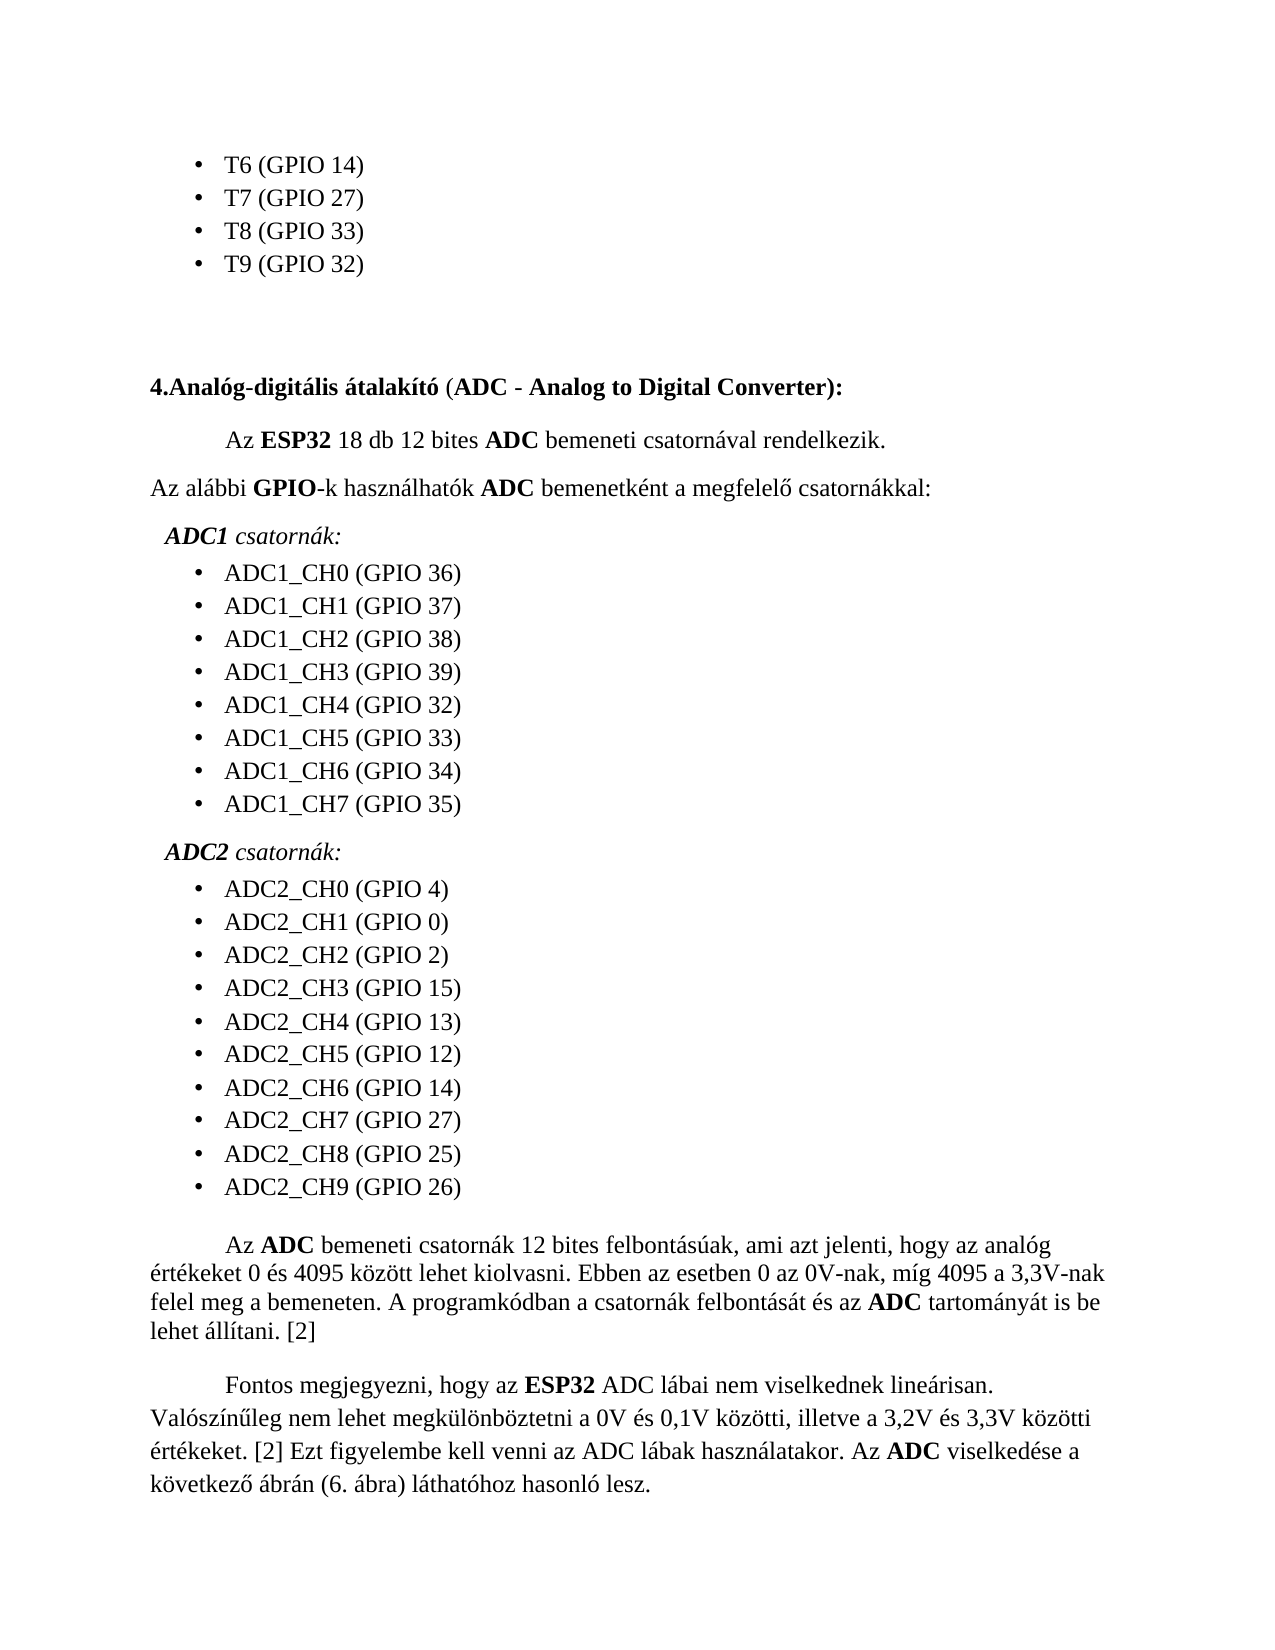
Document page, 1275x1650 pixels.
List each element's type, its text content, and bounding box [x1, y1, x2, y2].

list T9 (GPIO 32) [194, 249, 1125, 278]
list ADC1_CH3 (GPIO 39) [194, 657, 1125, 686]
list ADC2_CH7 (GPIO 27) [194, 1106, 1125, 1134]
list ADC2_CH3 (GPIO 15) [194, 973, 1125, 1002]
text Az alábbi GPIO-k használhatók ADC bemenetként a megfelelő csatornákkal: [150, 473, 1125, 502]
list T7 (GPIO 27) [194, 183, 1125, 212]
list ADC1_CH7 (GPIO 35) [194, 789, 1125, 818]
list ADC1_CH0 (GPIO 36) [194, 558, 1125, 587]
text Fontos megjegyezni, hogy az ESP32 ADC lábai nem viselkednek lineárisan. Valószínűleg nem lehet megkülönböztetni a 0V és 0,1V közötti, illetve a 3,2V és 3,3V közötti értékeket. [2] Ezt figyelembe kell venni az ADC lábak használatakor. Az ADC viselkedése a következő ábrán (6. ábra) láthatóhoz hasonló lesz. [150, 1370, 1125, 1497]
text Az ESP32 18 db 12 bites ADC bemeneti csatornával rendelkezik. [150, 426, 1125, 454]
list ADC2_CH0 (GPIO 4) [194, 874, 1125, 903]
list ADC2_CH9 (GPIO 26) [194, 1172, 1125, 1200]
list ADC2_CH8 (GPIO 25) [194, 1139, 1125, 1167]
subtitle ADC2 csatornák: [150, 837, 1125, 866]
list ADC1_CH4 (GPIO 32) [194, 690, 1125, 719]
list ADC2_CH5 (GPIO 12) [194, 1039, 1125, 1068]
list T8 (GPIO 33) [194, 216, 1125, 245]
subtitle 4.Analóg-digitális átalakító (ADC - Analog to Digital Converter): [150, 372, 1125, 401]
list ADC1_CH1 (GPIO 37) [194, 591, 1125, 620]
list ADC2_CH1 (GPIO 0) [194, 907, 1125, 936]
list ADC1_CH5 (GPIO 33) [194, 723, 1125, 752]
list ADC2_CH2 (GPIO 2) [194, 941, 1125, 969]
list T6 (GPIO 14) [194, 150, 1125, 179]
text Az ADC bemeneti csatornák 12 bites felbontásúak, ami azt jelenti, hogy az analóg értékeket 0 és 4095 között lehet kiolvasni. Ebben az esetben 0 az 0V-nak, míg 4095 a 3,3V-nak felel meg a bemeneten. A programkódban a csatornák felbontását és az ADC tartományát is be lehet állítani. [2] [150, 1230, 1125, 1345]
list ADC1_CH6 (GPIO 34) [194, 756, 1125, 785]
list ADC1_CH2 (GPIO 38) [194, 624, 1125, 653]
list ADC2_CH4 (GPIO 13) [194, 1007, 1125, 1035]
list ADC2_CH6 (GPIO 14) [194, 1073, 1125, 1101]
subtitle ADC1 csatornák: [150, 521, 1125, 549]
